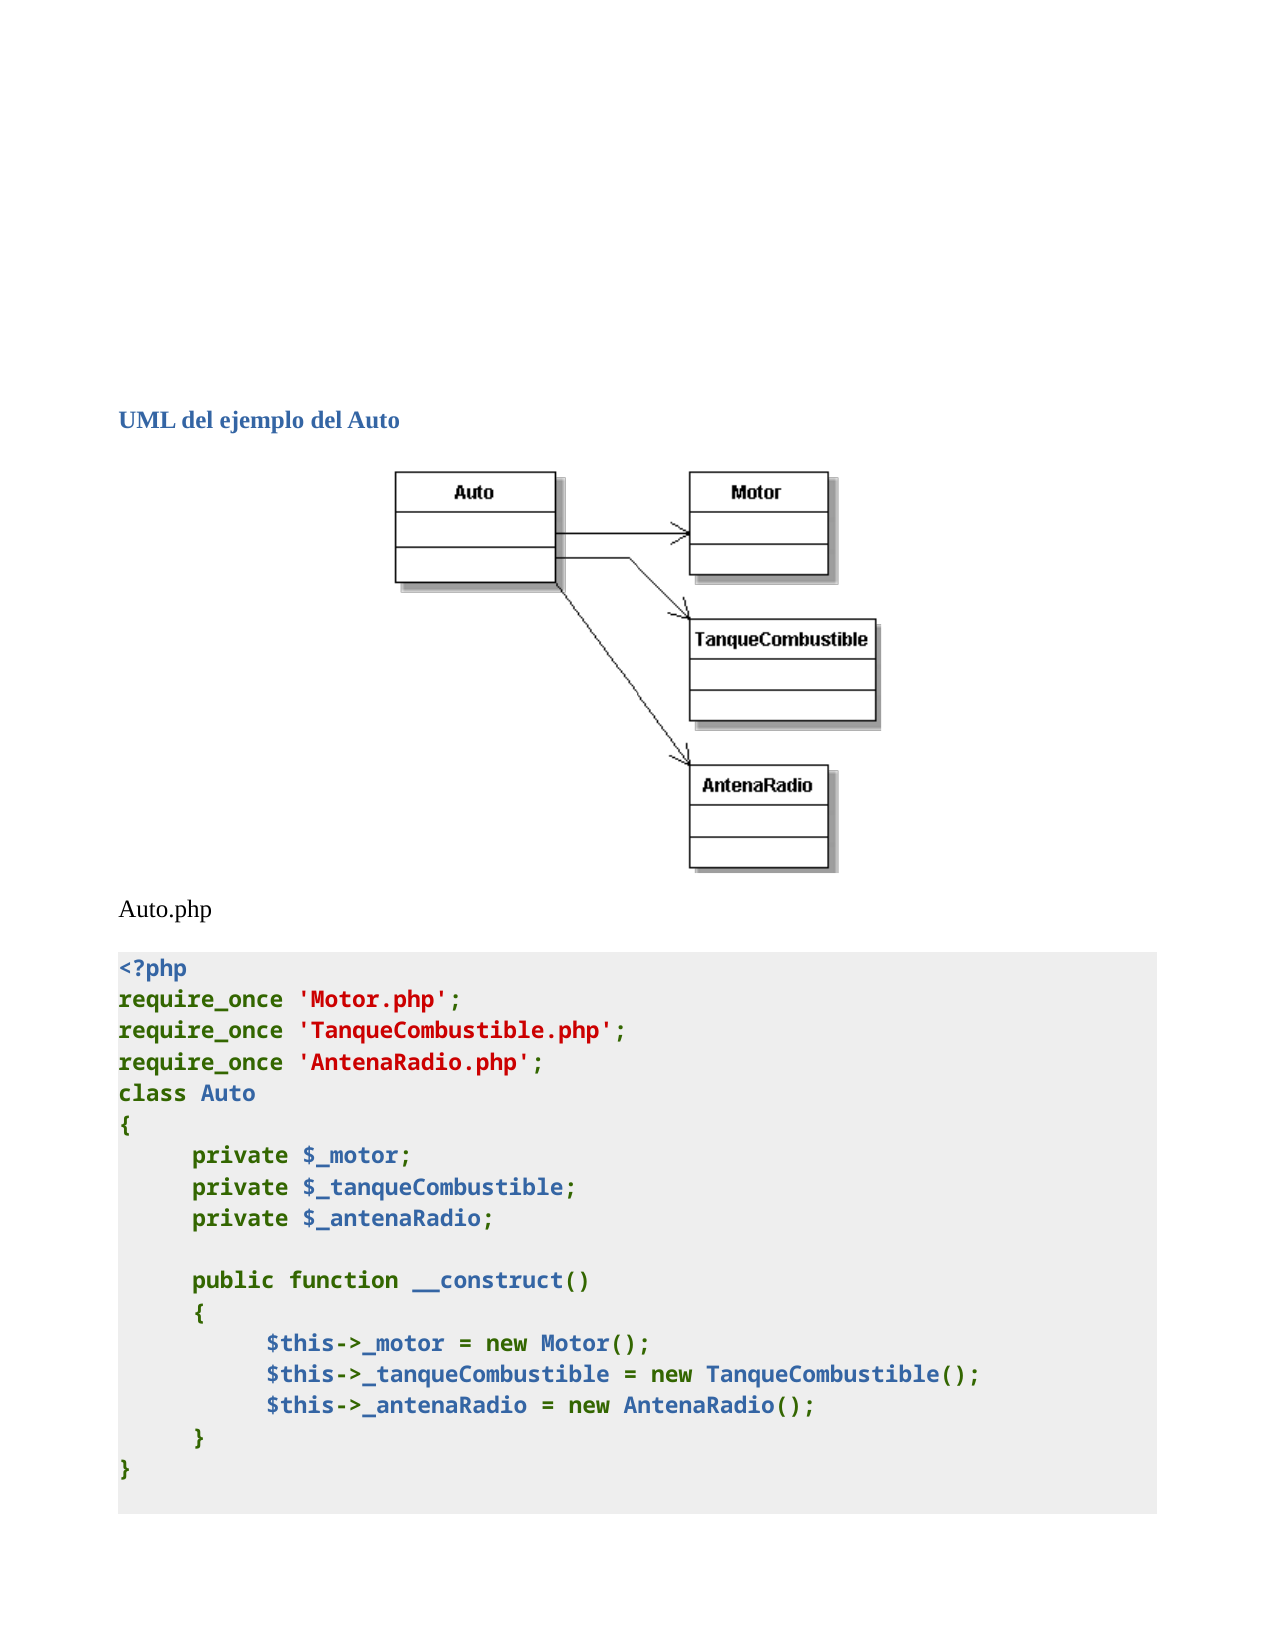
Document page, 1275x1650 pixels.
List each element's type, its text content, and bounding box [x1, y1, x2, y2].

text private $_motor; [118, 1139, 1157, 1171]
text class Auto [118, 1077, 1157, 1108]
text UML del ejemplo del Auto [118, 406, 1157, 434]
text private $_antenaRadio; [118, 1202, 1157, 1233]
text } [118, 1452, 1157, 1483]
text public function __construct() [118, 1264, 1157, 1296]
picture [387, 463, 888, 882]
text $this->_antenaRadio = new AntenaRadio(); [118, 1389, 1157, 1421]
text <?php [118, 952, 1157, 983]
text { [118, 1108, 1157, 1139]
text $this->_motor = new Motor(); [118, 1327, 1157, 1358]
text private $_tanqueCombustible; [118, 1171, 1157, 1202]
text require_once 'AntenaRadio.php'; [118, 1046, 1157, 1077]
text require_once 'TanqueCombustible.php'; [118, 1014, 1157, 1046]
text require_once 'Motor.php'; [118, 983, 1157, 1014]
text { [118, 1296, 1157, 1327]
text $this->_tanqueCombustible = new TanqueCombustible(); [118, 1358, 1157, 1389]
text Auto.php [118, 894, 1157, 923]
text } [118, 1421, 1157, 1452]
